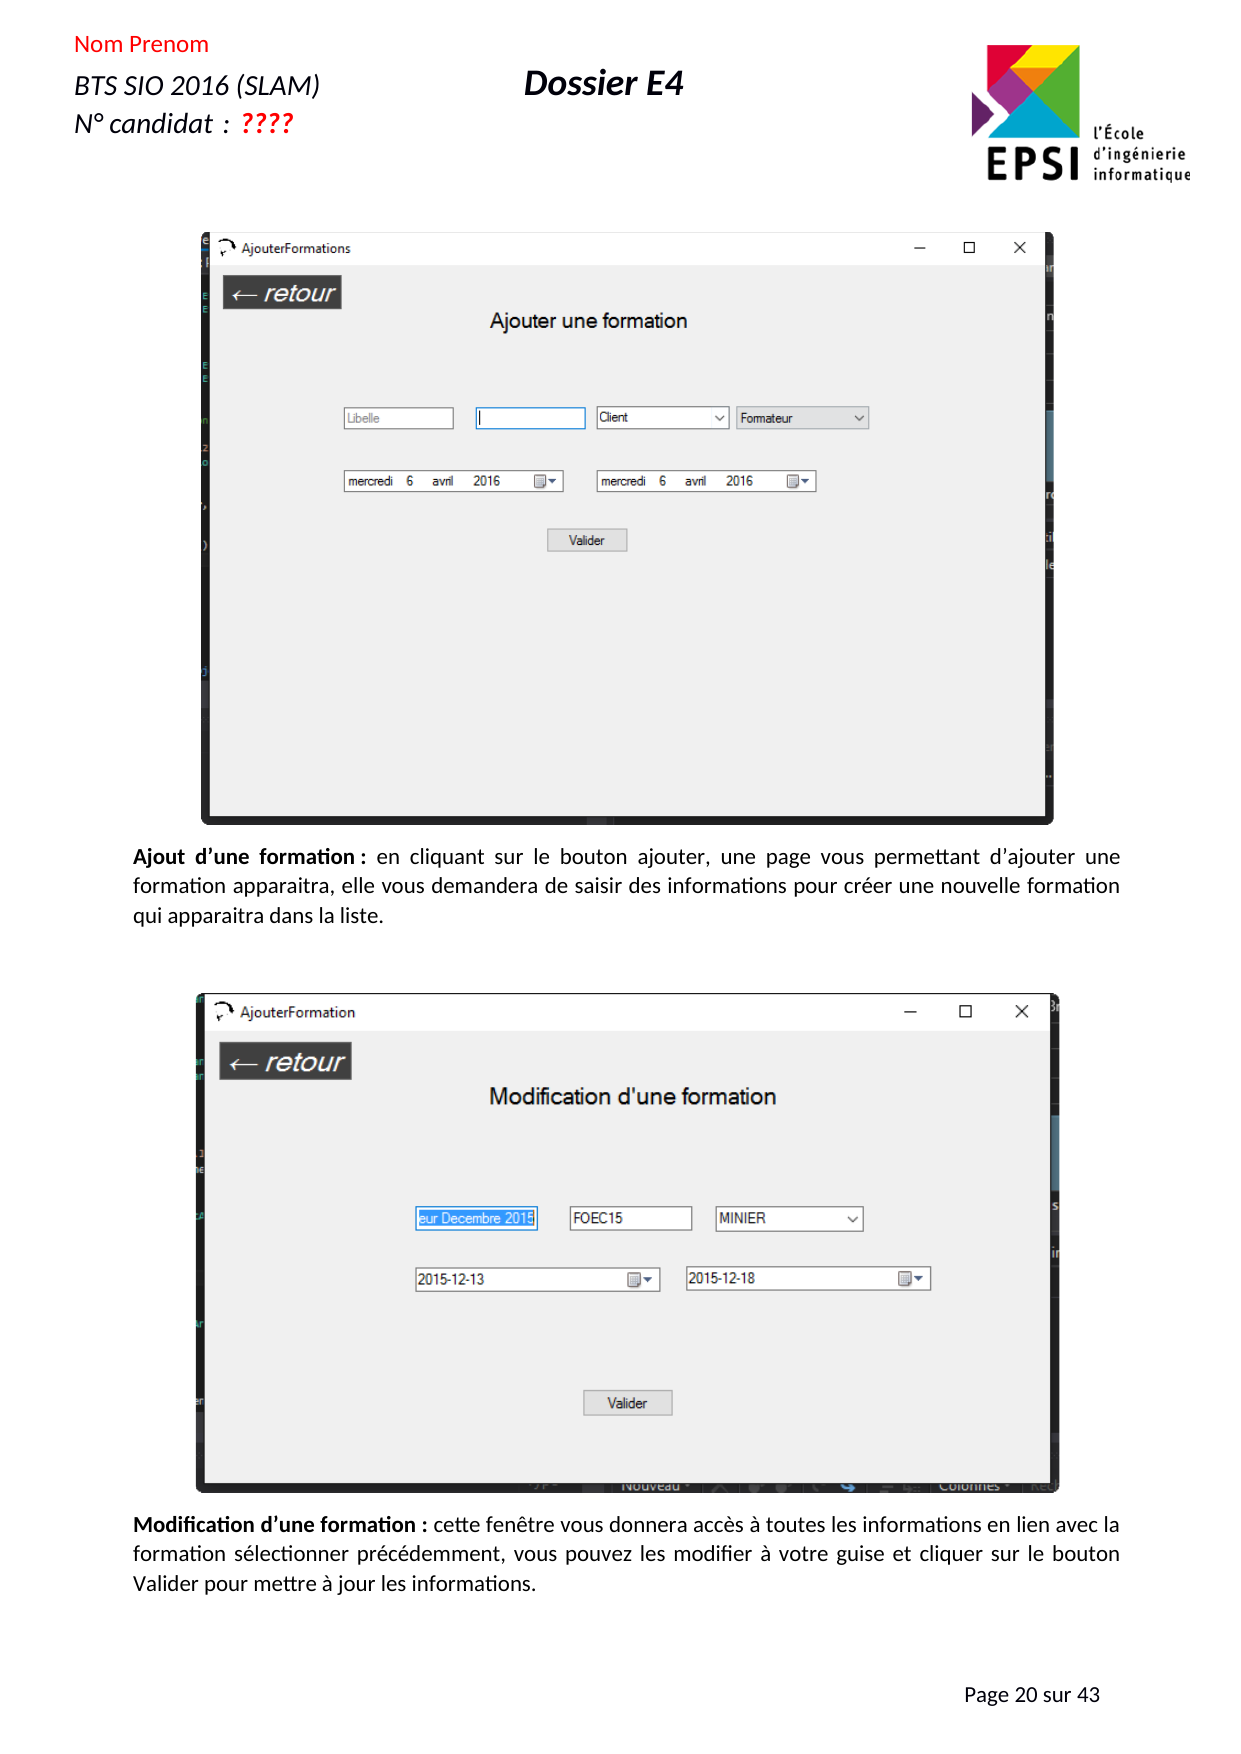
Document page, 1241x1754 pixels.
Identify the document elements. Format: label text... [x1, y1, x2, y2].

text Modification d’une formation : cette fenêtre vous donnera accès à toutes les informations en lien avec la formation sélectionner précédemment, vous pouvez les modifier à votre guise et cliquer sur le bouton Valider pour mettre à jour les informations. [133, 1510, 1122, 1597]
text Ajout d’une formation : en cliquant sur le bouton ajouter, une page vous permettant d’ajouter une formation apparaitra, elle vous demandera de saisir des informations pour créer une nouvelle formation qui apparaitra dans la liste. [133, 842, 1122, 929]
